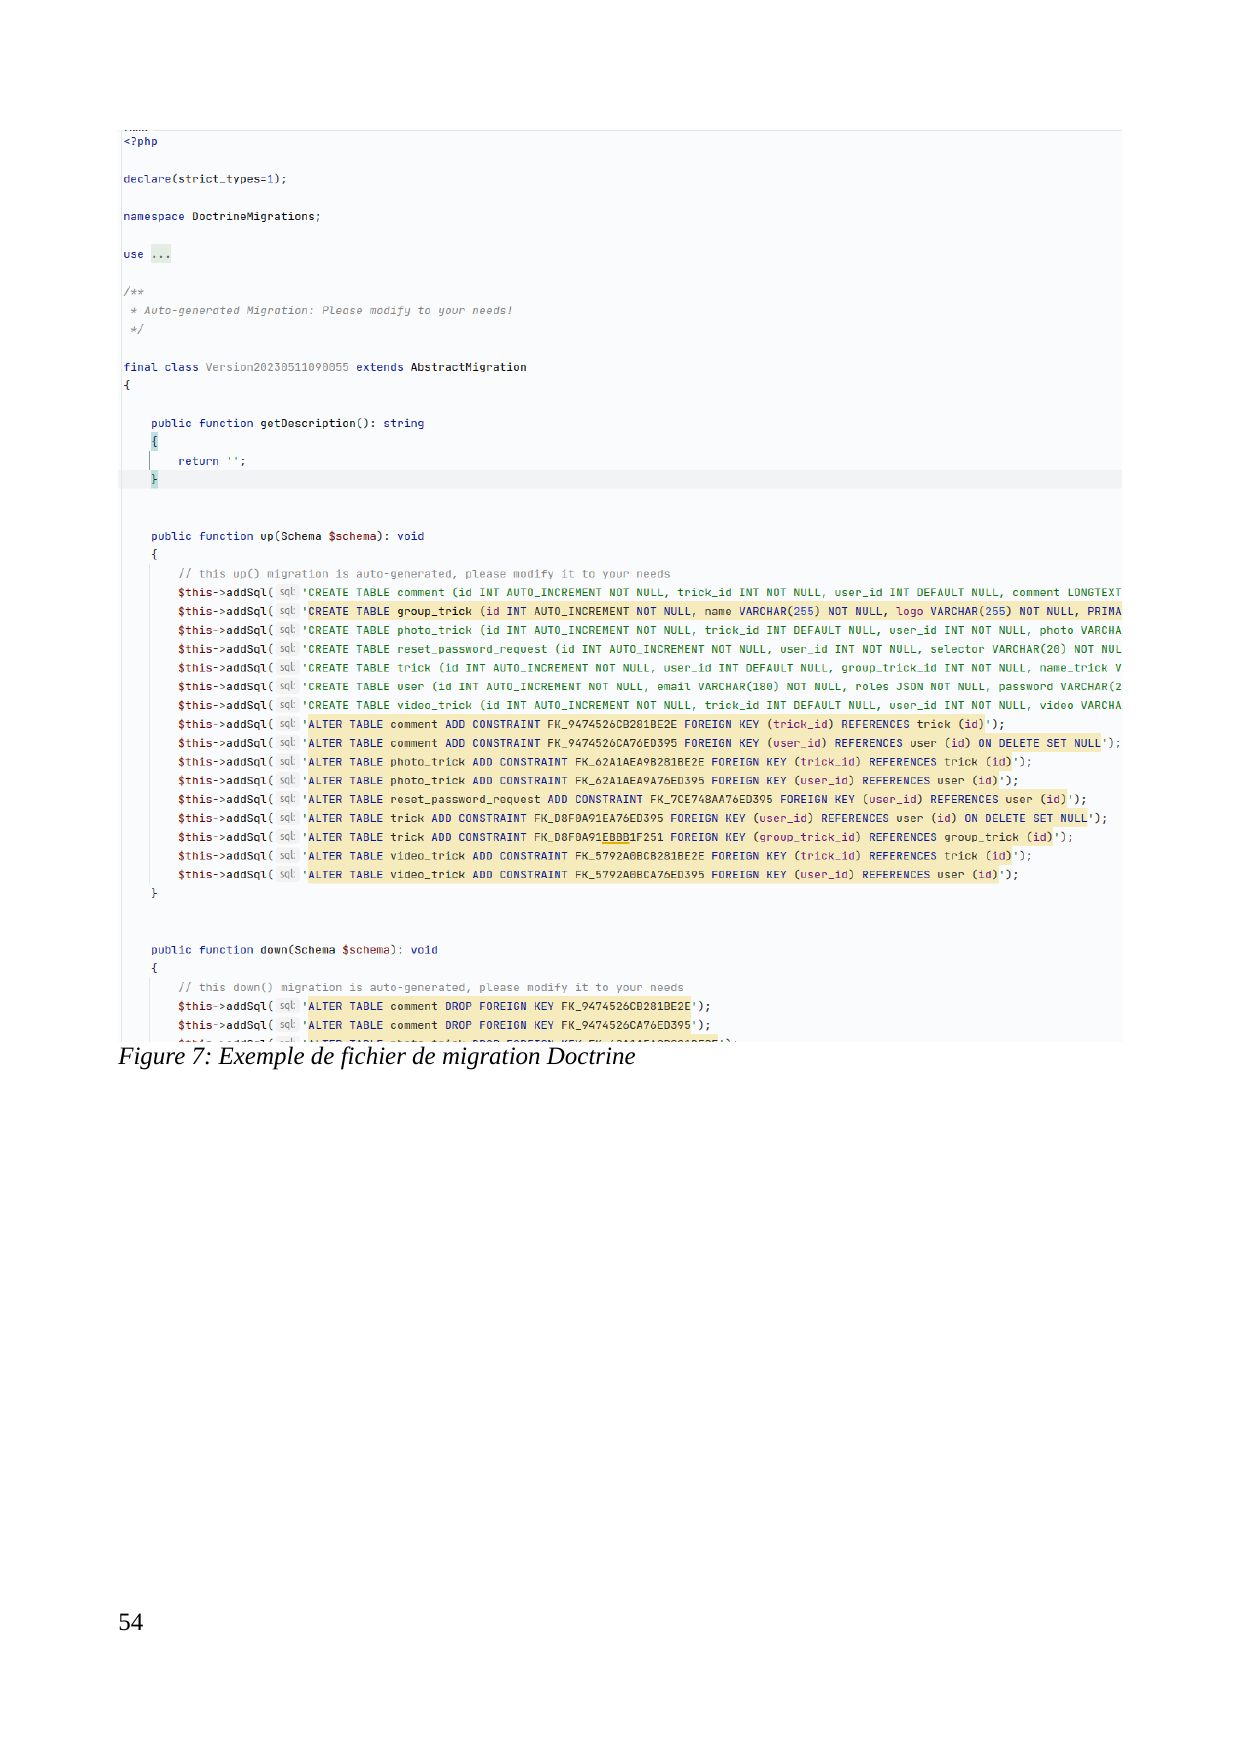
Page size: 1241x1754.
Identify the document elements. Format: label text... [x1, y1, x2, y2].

picture [118, 130, 1123, 1042]
text Figure 7: Exemple de fichier de migration Doctrine [118, 1042, 1122, 1070]
